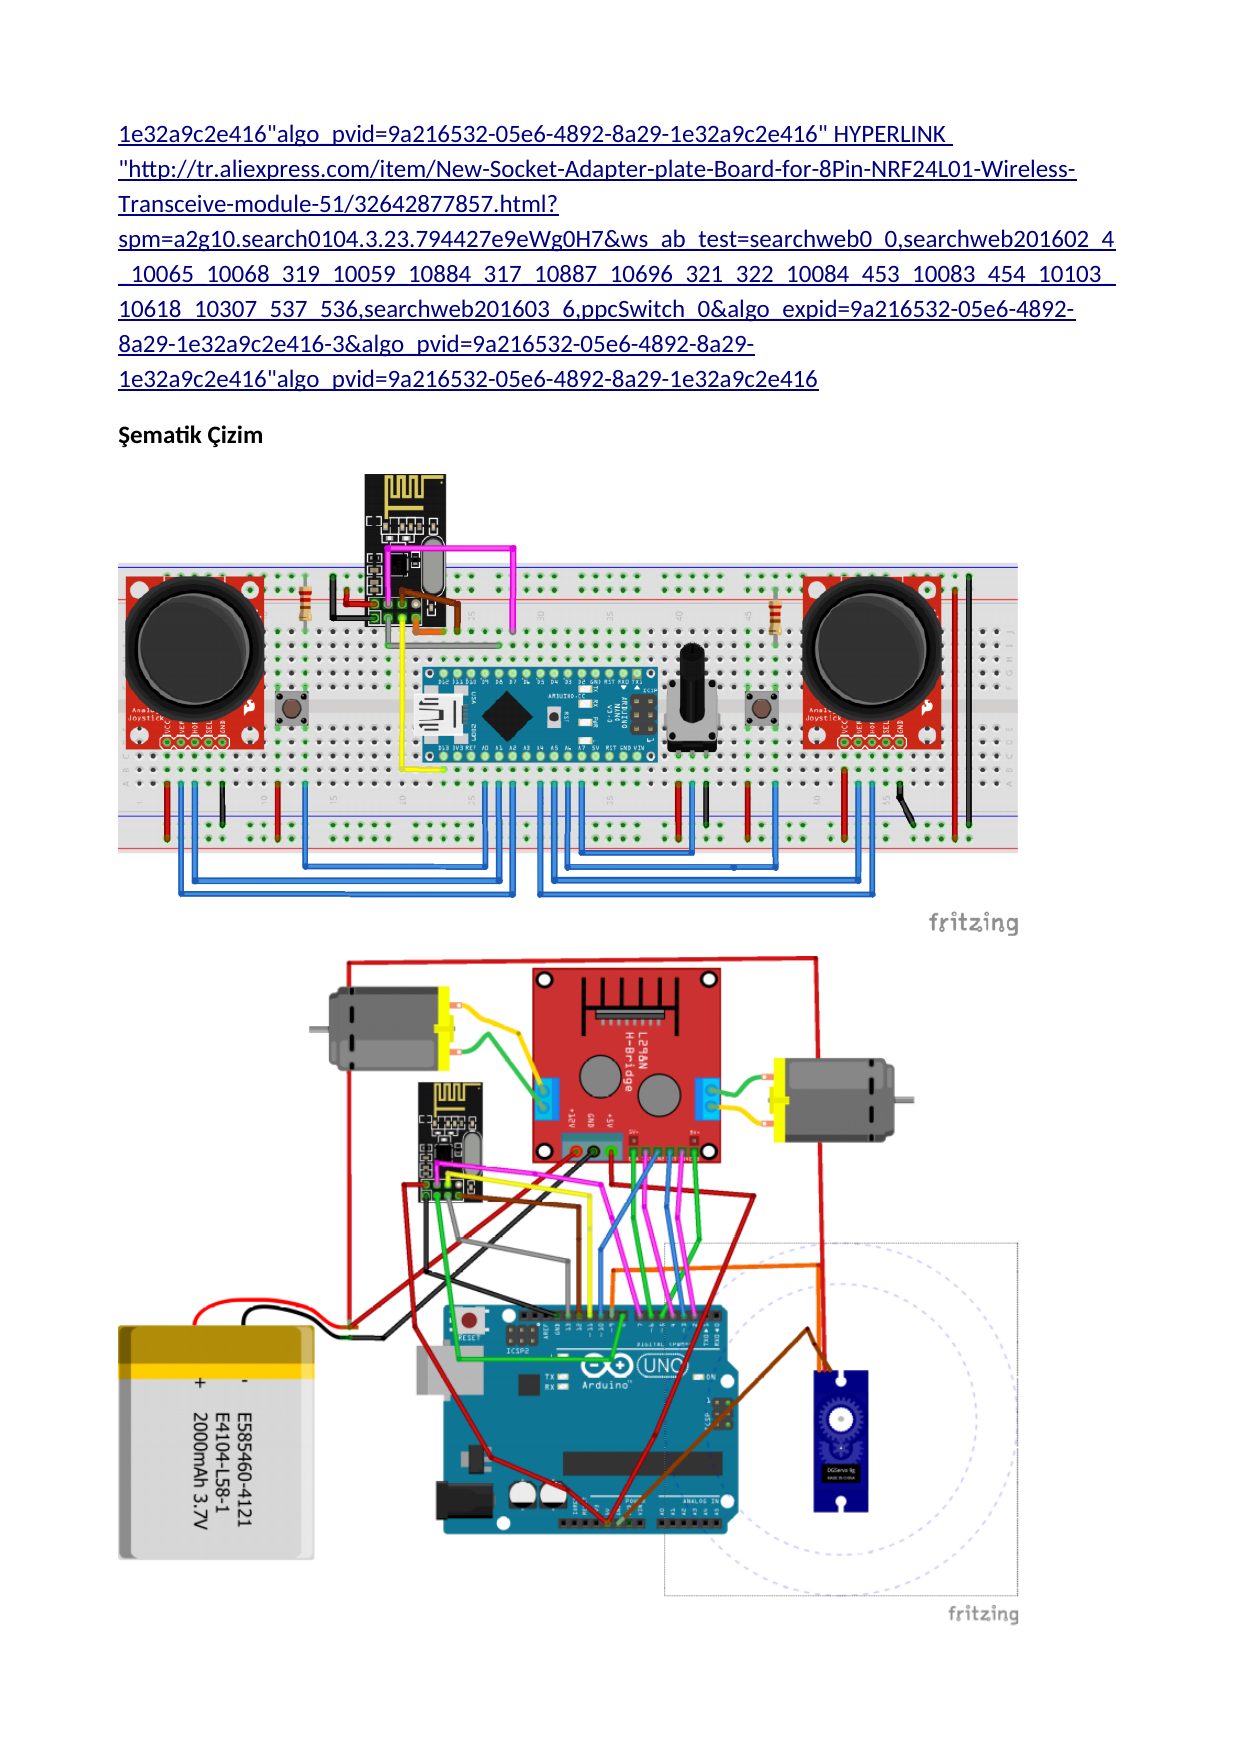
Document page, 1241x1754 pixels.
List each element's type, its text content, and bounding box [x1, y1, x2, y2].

text 1e32a9c2e416"algo_pvid=9a216532-05e6-4892-8a29-1e32a9c2e416" HYPERLINK "http://tr.aliexpress.com/item/New-Socket-Adapter-plate-Board-for-8Pin-NRF24L01-Wireless-Transceive-module-51/32642877857.html?spm=a2g10.search0104.3.23.794427e9eWg0H7&ws_ab_test=searchweb0_0,searchweb201602_4_10065_10068_319_10059_10884_317_10887_10696_321_322_10084_453_10083_454_10103_10618_10307_537_536,searchweb201603_6,ppcSwitch_0&algo_expid=9a216532-05e6-4892-8a29-1e32a9c2e416-3&algo_pvid=9a216532-05e6-4892-8a29-1e32a9c2e416"algo_pvid=9a216532-05e6-4892-8a29-1e32a9c2e416 [118, 118, 1122, 394]
text Şematik Çizim [118, 419, 1122, 449]
